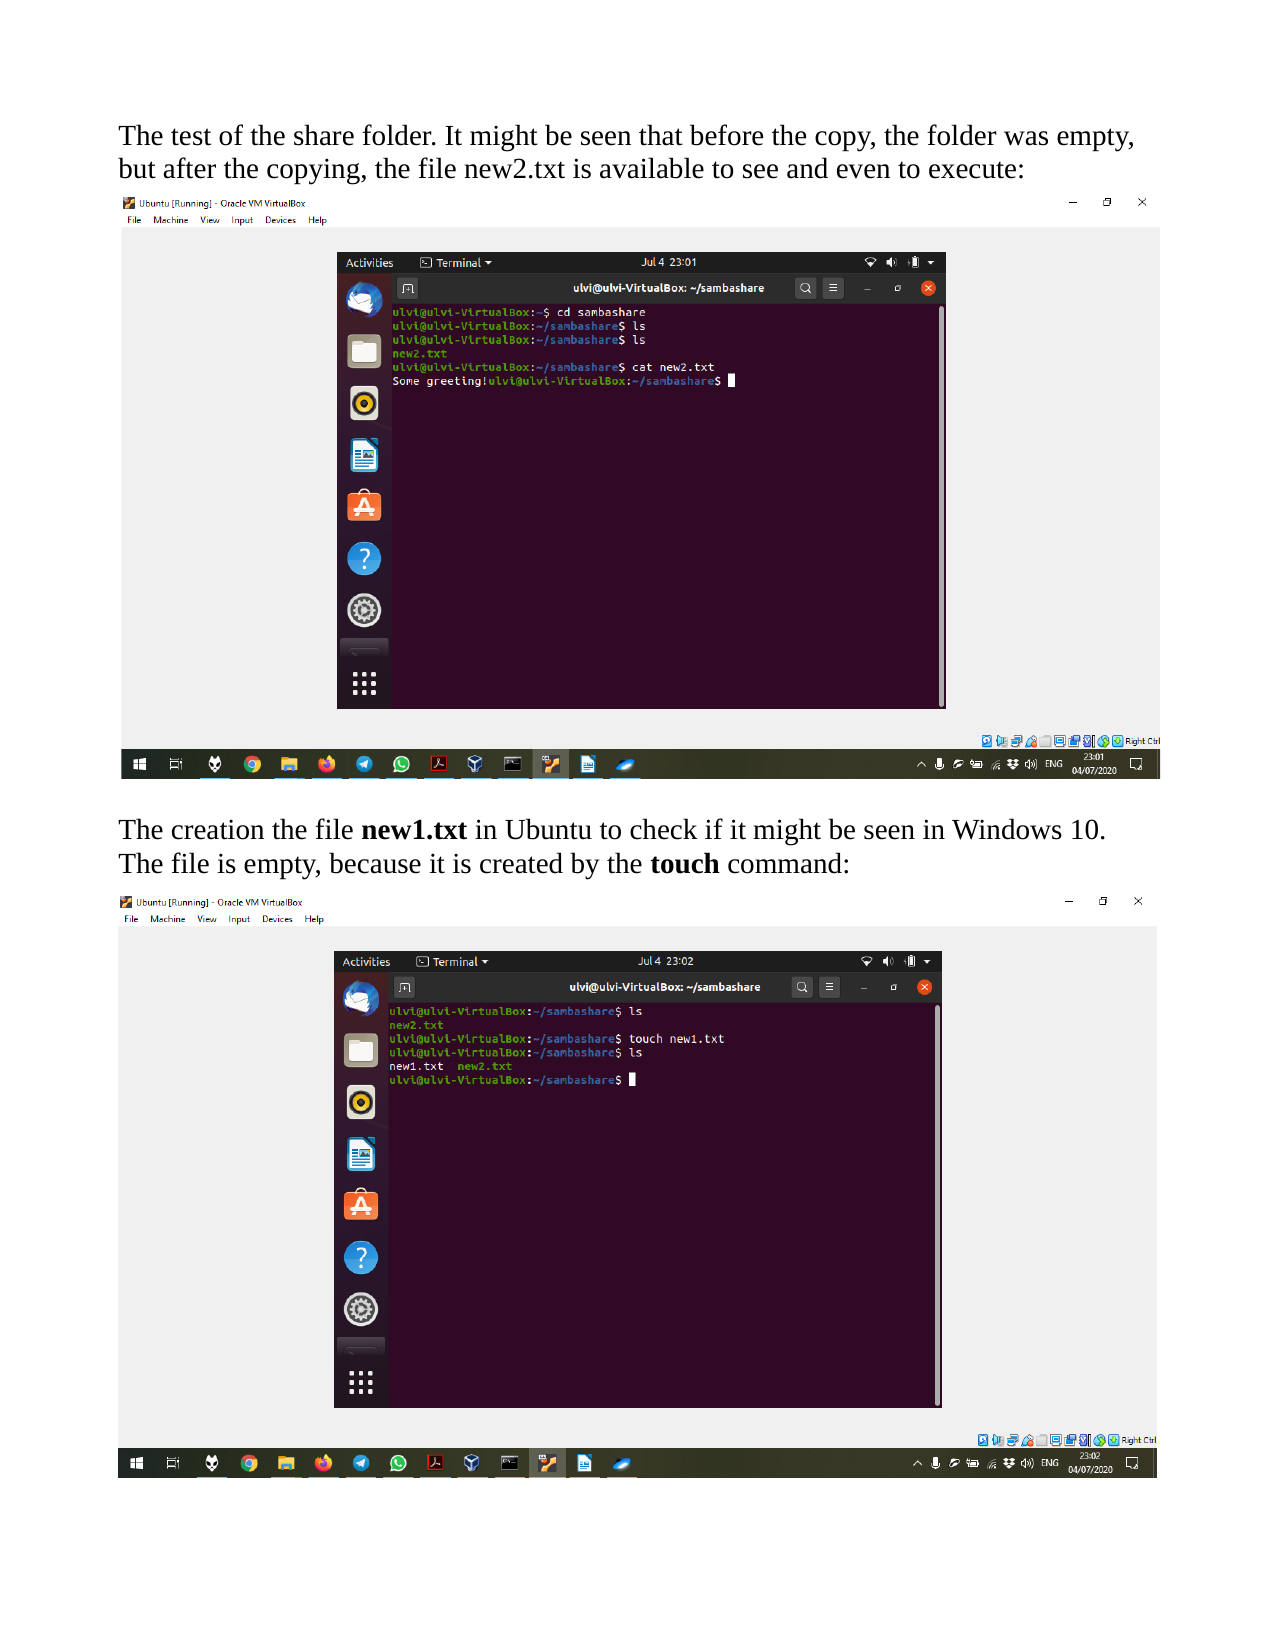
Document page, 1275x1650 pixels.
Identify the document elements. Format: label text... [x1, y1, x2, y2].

text The test of the share folder. It might be seen that before the copy, the folder was empty, but after the copying, the file new2.txt is available to see and even to execute: [118, 118, 1157, 185]
picture [121, 194, 1161, 779]
picture [118, 894, 1157, 1478]
text The creation the file new1.txt in Ubuntu to check if it might be seen in Windows 10. The file is empty, because it is created by the touch command: [118, 812, 1157, 879]
